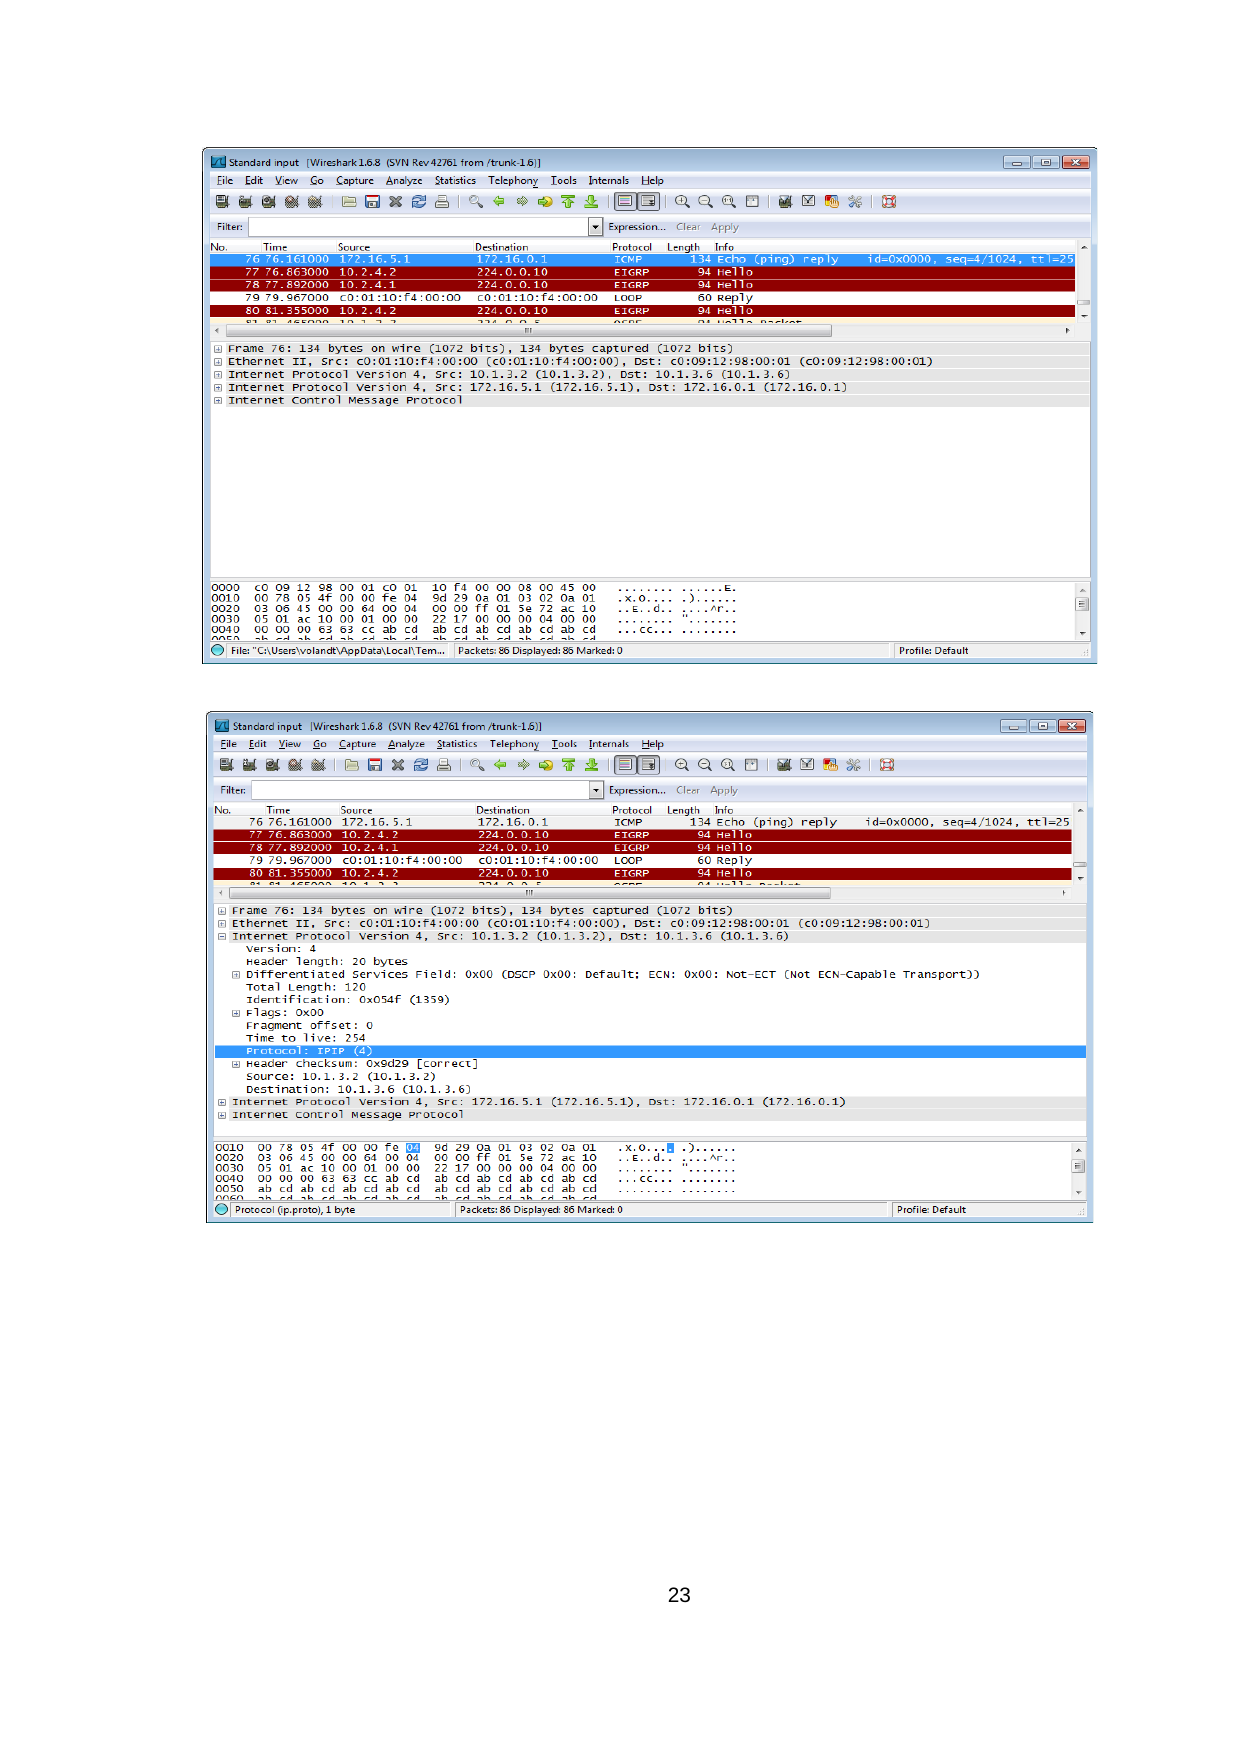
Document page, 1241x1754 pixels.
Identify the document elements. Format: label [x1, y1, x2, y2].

picture [202, 147, 1098, 664]
picture [206, 711, 1094, 1223]
